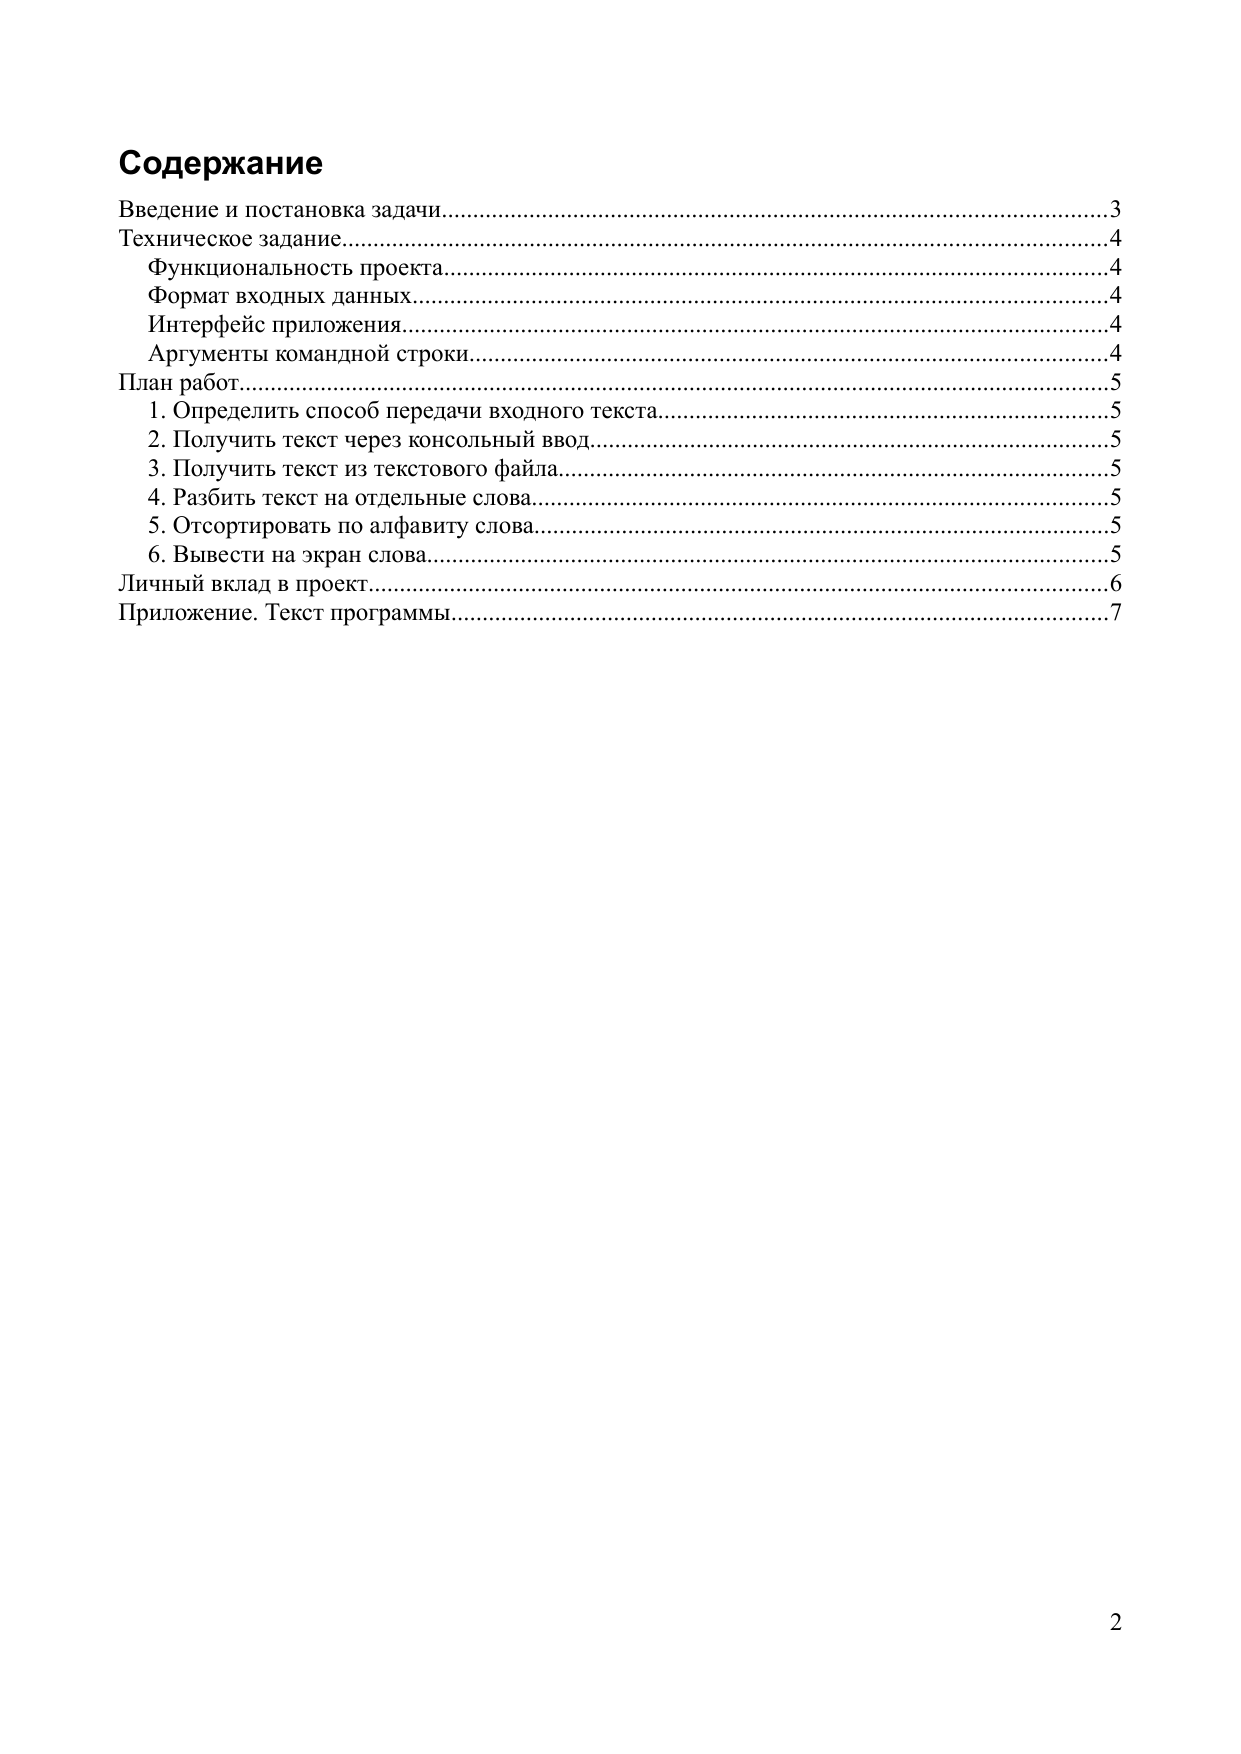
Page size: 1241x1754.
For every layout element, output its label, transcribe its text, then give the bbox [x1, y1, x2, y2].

text Личный вклад в проект 6 [118, 568, 1122, 597]
text Функциональность проекта 4 [148, 252, 1122, 280]
text 6. Вывести на экран слова 5 [148, 539, 1122, 568]
text План работ 5 [118, 367, 1122, 395]
text 2. Получить текст через консольный ввод 5 [148, 424, 1122, 453]
text 1. Определить способ передачи входного текста 5 [148, 395, 1122, 424]
text 5. Отсортировать по алфавиту слова 5 [148, 510, 1122, 539]
text Аргументы командной строки 4 [148, 338, 1122, 367]
subtitle Содержание [118, 143, 1122, 182]
text Формат входных данных 4 [148, 280, 1122, 309]
text 3. Получить текст из текстового файла 5 [148, 453, 1122, 482]
text Интерфейс приложения 4 [148, 309, 1122, 338]
text Приложение. Текст программы 7 [118, 597, 1122, 625]
text Техническое задание 4 [118, 223, 1122, 252]
text 4. Разбить текст на отдельные слова 5 [148, 482, 1122, 510]
text Введение и постановка задачи 3 [118, 194, 1122, 223]
